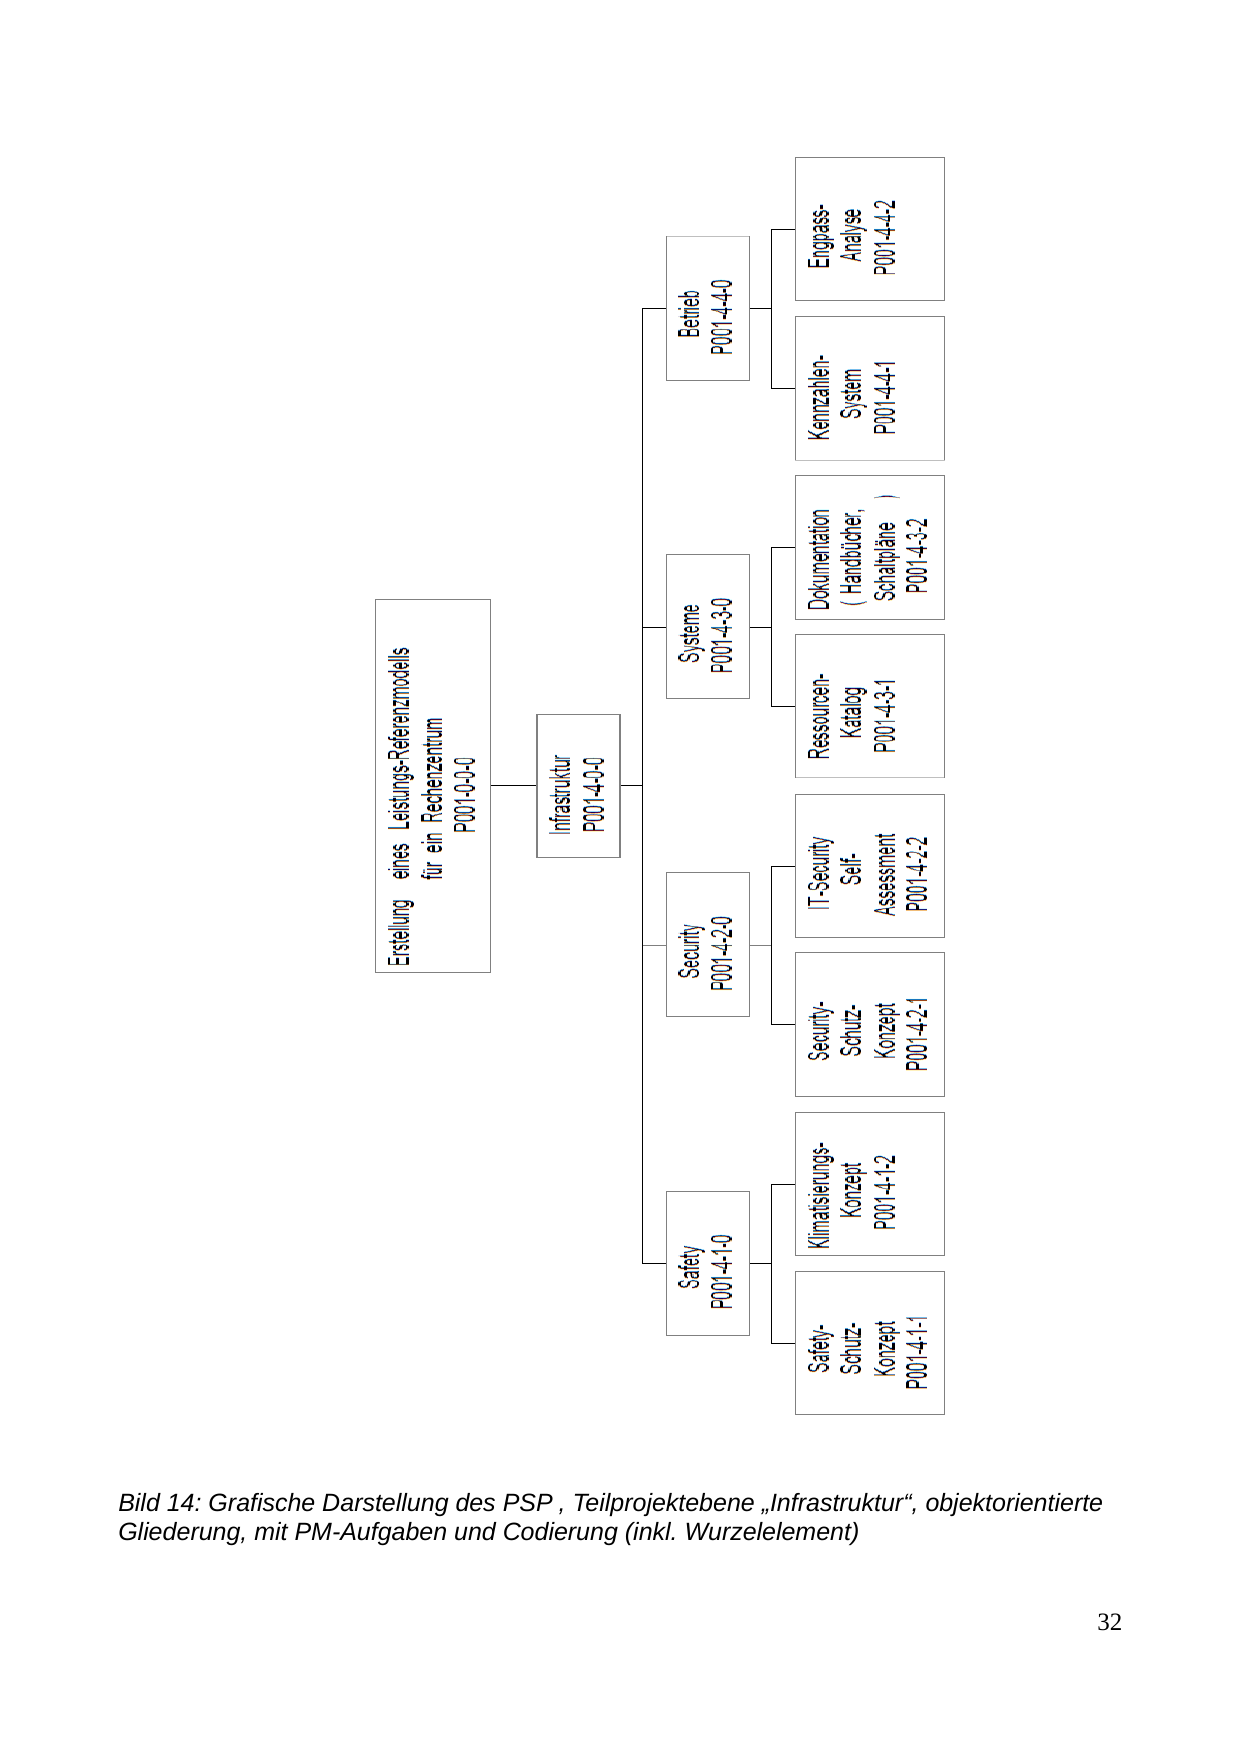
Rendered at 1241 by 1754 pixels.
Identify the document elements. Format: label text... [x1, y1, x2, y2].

picture [329, 124, 971, 1431]
text Bild 14: Grafische Darstellung des PSP , Teilprojektebene „Infrastruktur“, objektorientierte Gliederung, mit PM-Aufgaben und Codierung (inkl. Wurzelelement) [118, 1488, 1122, 1546]
